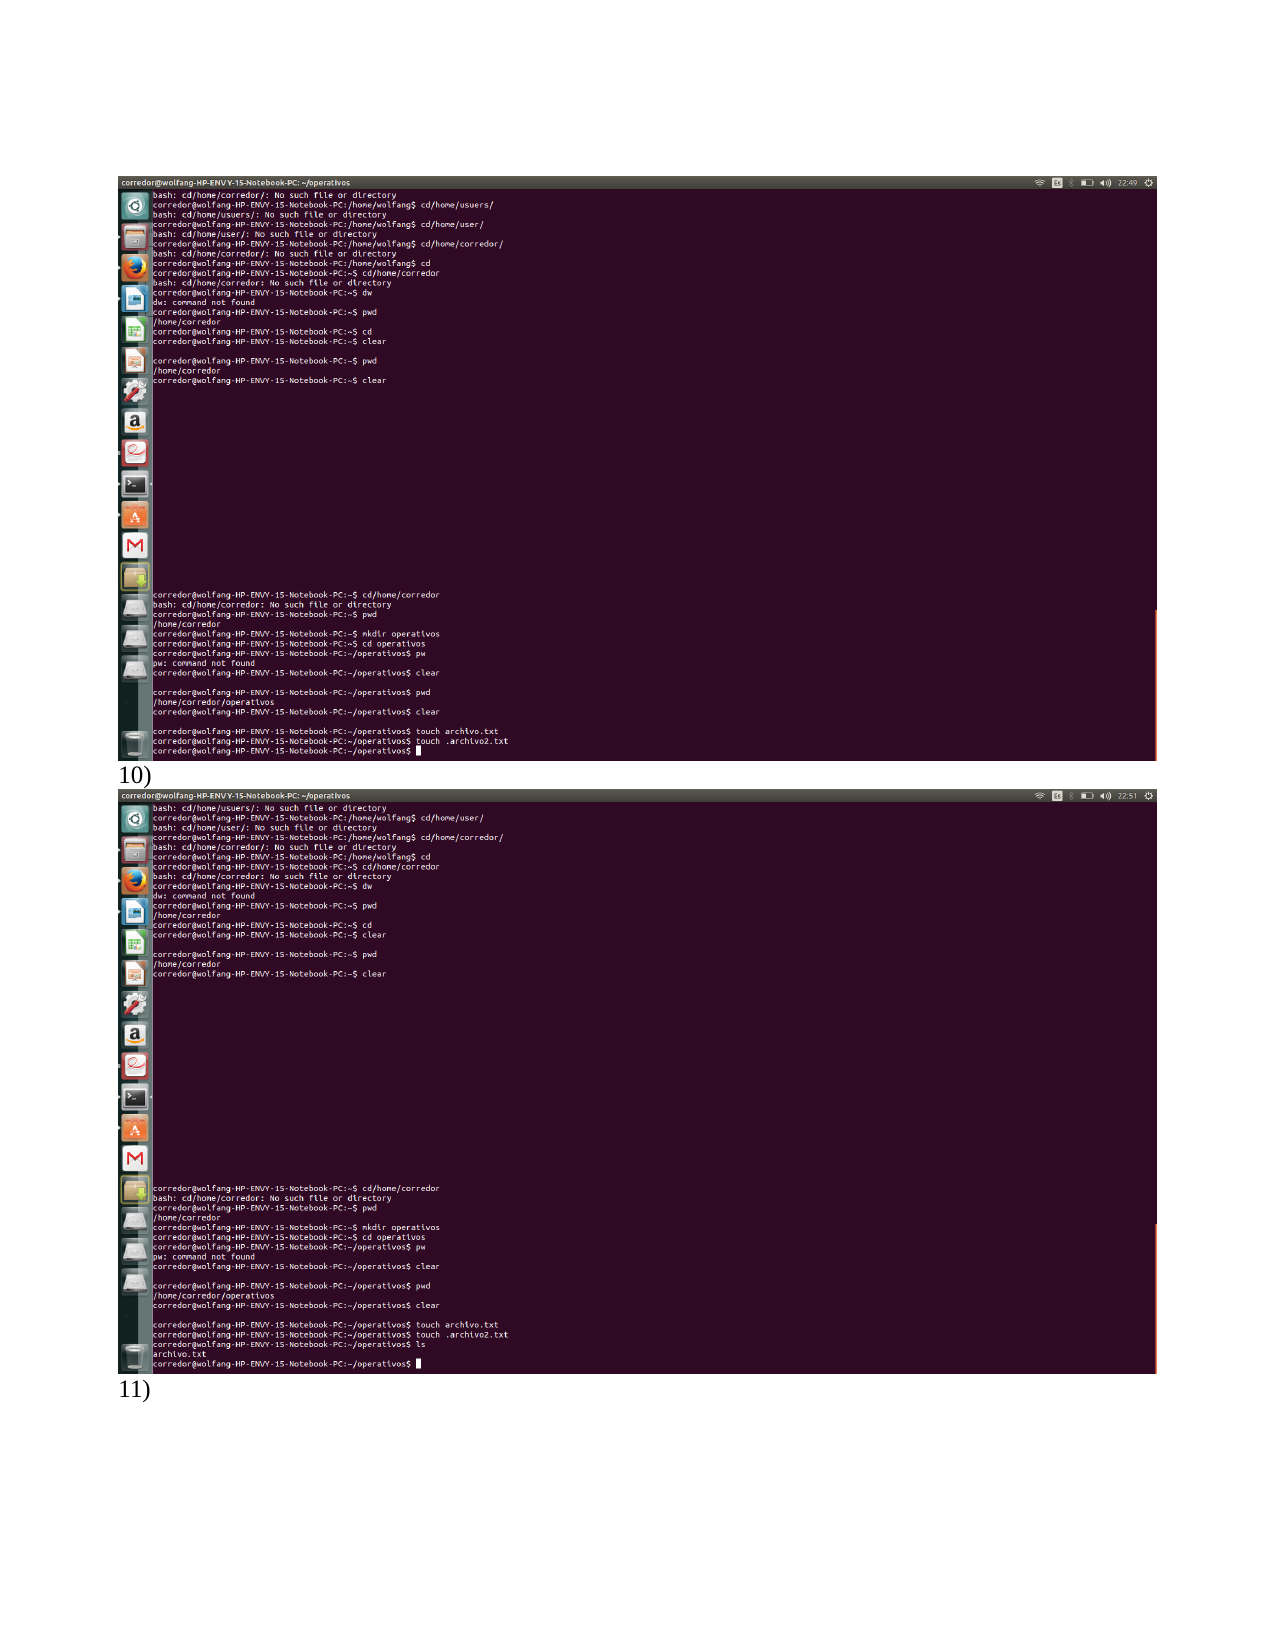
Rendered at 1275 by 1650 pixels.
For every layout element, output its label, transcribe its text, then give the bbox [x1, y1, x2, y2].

picture [118, 789, 1157, 1374]
text 11) [118, 1374, 1157, 1402]
text 10) [118, 761, 1157, 789]
picture [118, 176, 1157, 761]
